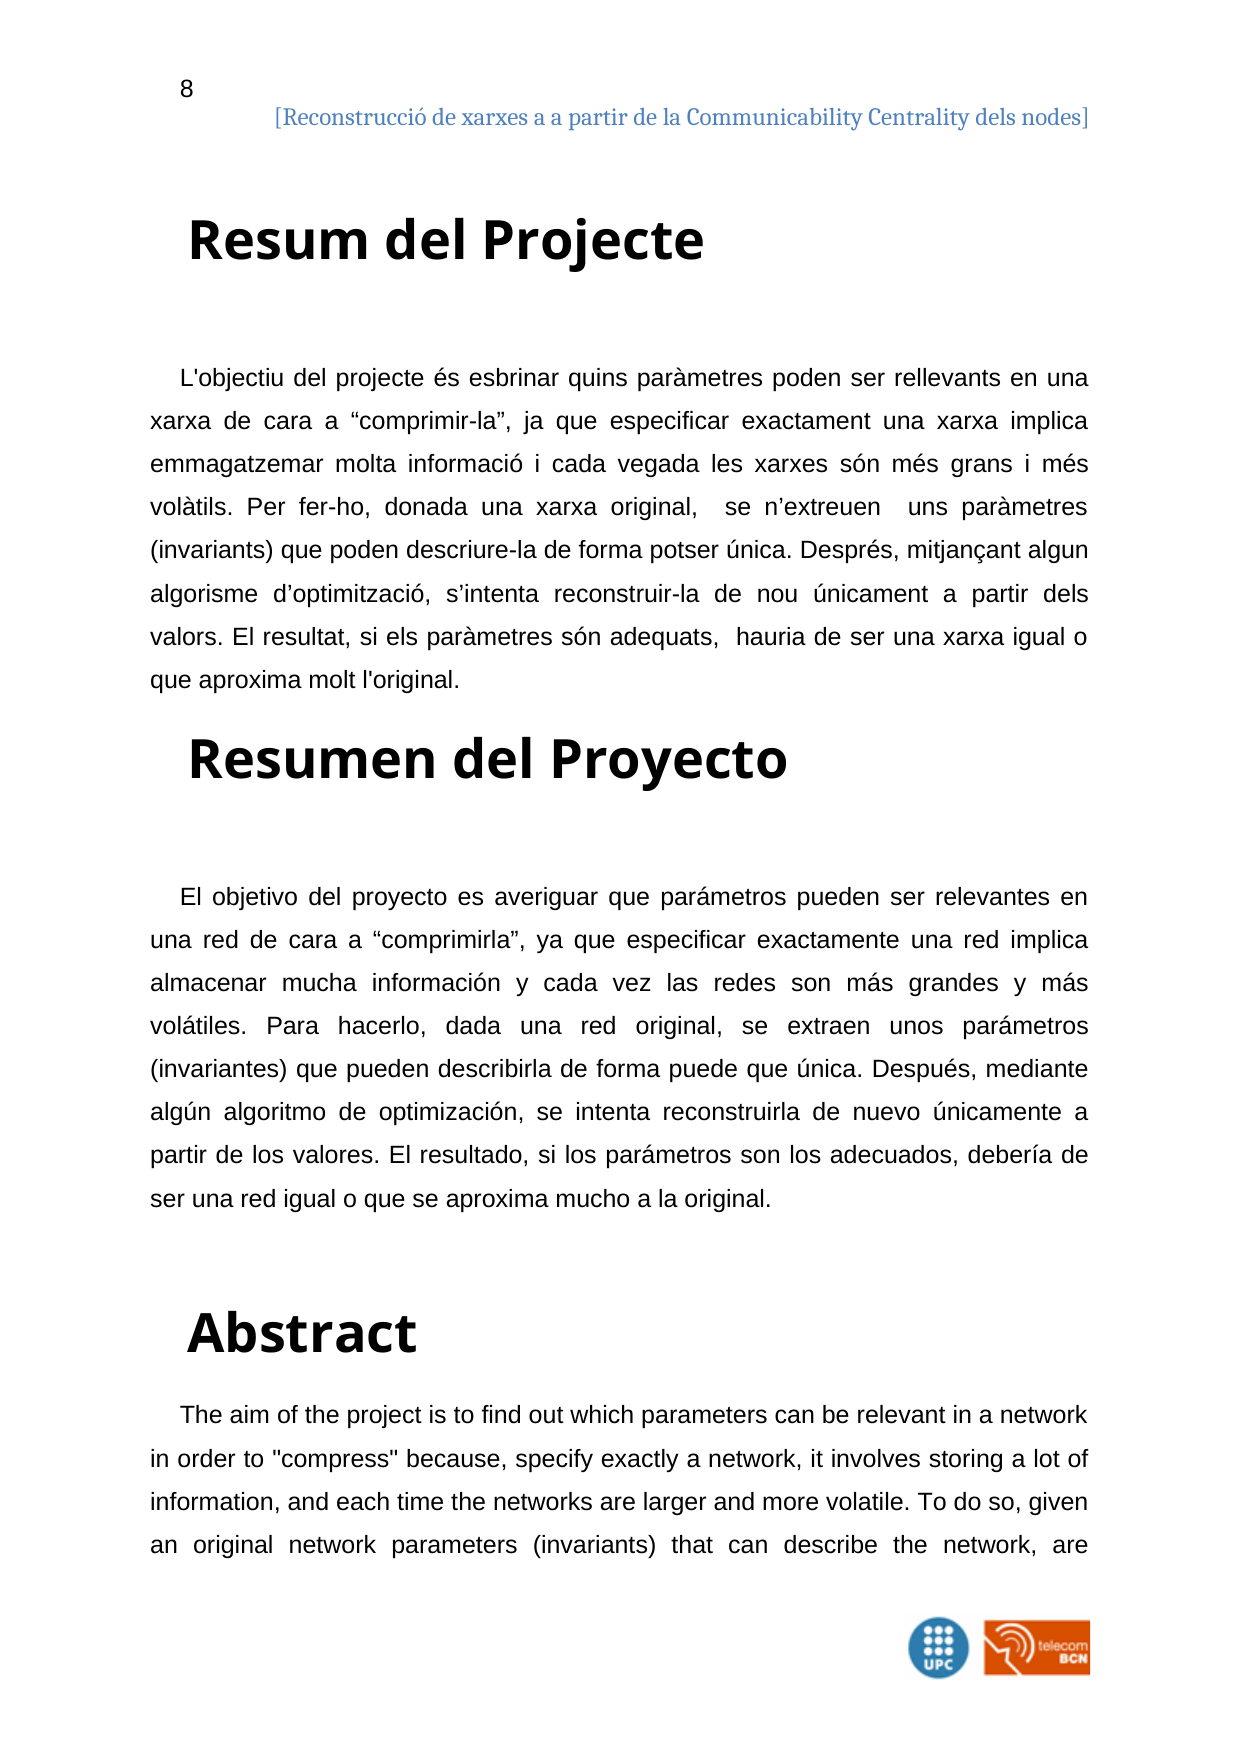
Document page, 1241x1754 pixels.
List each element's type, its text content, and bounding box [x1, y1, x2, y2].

subtitle Abstract [187, 1295, 1090, 1368]
subtitle Resumen del Proyecto [187, 720, 1090, 794]
text The aim of the project is to find out which parameters can be relevant in a network in order to "compress" because, specify exactly a network, it involves storing a lot of information, and each time the networks are larger and more volatile. To do so, given an original network parameters (invariants) that can describe the network, are [150, 1400, 1090, 1558]
text El objetivo del proyecto es averiguar que parámetros pueden ser relevantes en una red de cara a “comprimirla”, ya que especificar exactamente una red implica almacenar mucha información y cada vez las redes son más grandes y más volátiles. Para hacerlo, dada una red original, se extraen unos parámetros (invariantes) que pueden describirla de forma puede que única. Después, mediante algún algoritmo de optimización, se intenta reconstruirla de nuevo únicamente a partir de los valores. El resultado, si los parámetros son los adecuados, debería de ser una red igual o que se aproxima mucho a la original. [150, 882, 1090, 1212]
picture [904, 1614, 1091, 1681]
subtitle Resum del Projecte [187, 202, 1090, 275]
text L'objectiu del projecte és esbrinar quins paràmetres poden ser rellevants en una xarxa de cara a “comprimir-la”, ja que especificar exactament una xarxa implica emmagatzemar molta informació i cada vegada les xarxes són més grans i més volàtils. Per fer-ho, donada una xarxa original, se n’extreuen uns paràmetres (invariants) que poden descriure-la de forma potser única. Després, mitjançant algun algorisme d’optimització, s’intenta reconstruir-la de nou únicament a partir dels valors. El resultat, si els paràmetres són adequats, hauria de ser una xarxa igual o que aproxima molt l'original. [150, 363, 1090, 693]
